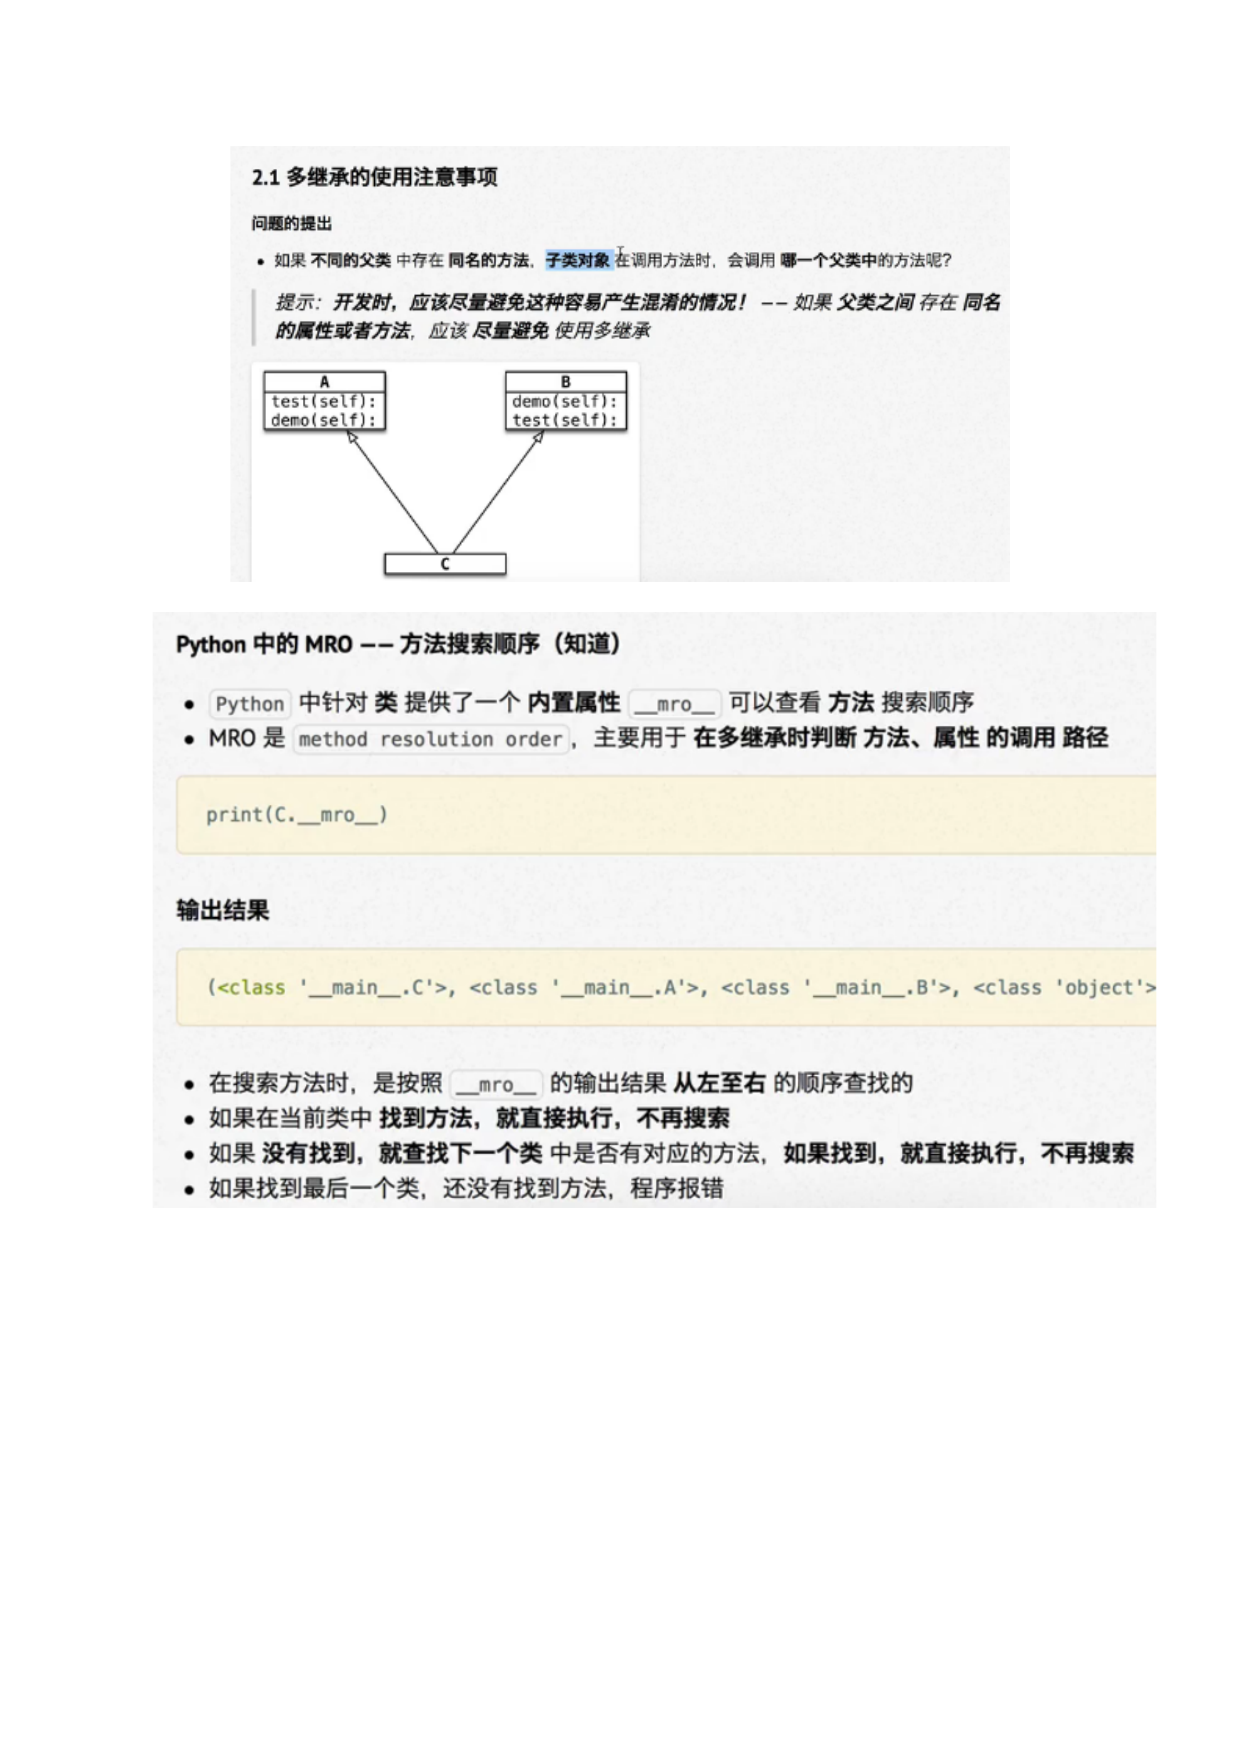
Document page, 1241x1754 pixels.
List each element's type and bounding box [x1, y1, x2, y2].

picture [230, 146, 1010, 582]
picture [152, 612, 1157, 1208]
